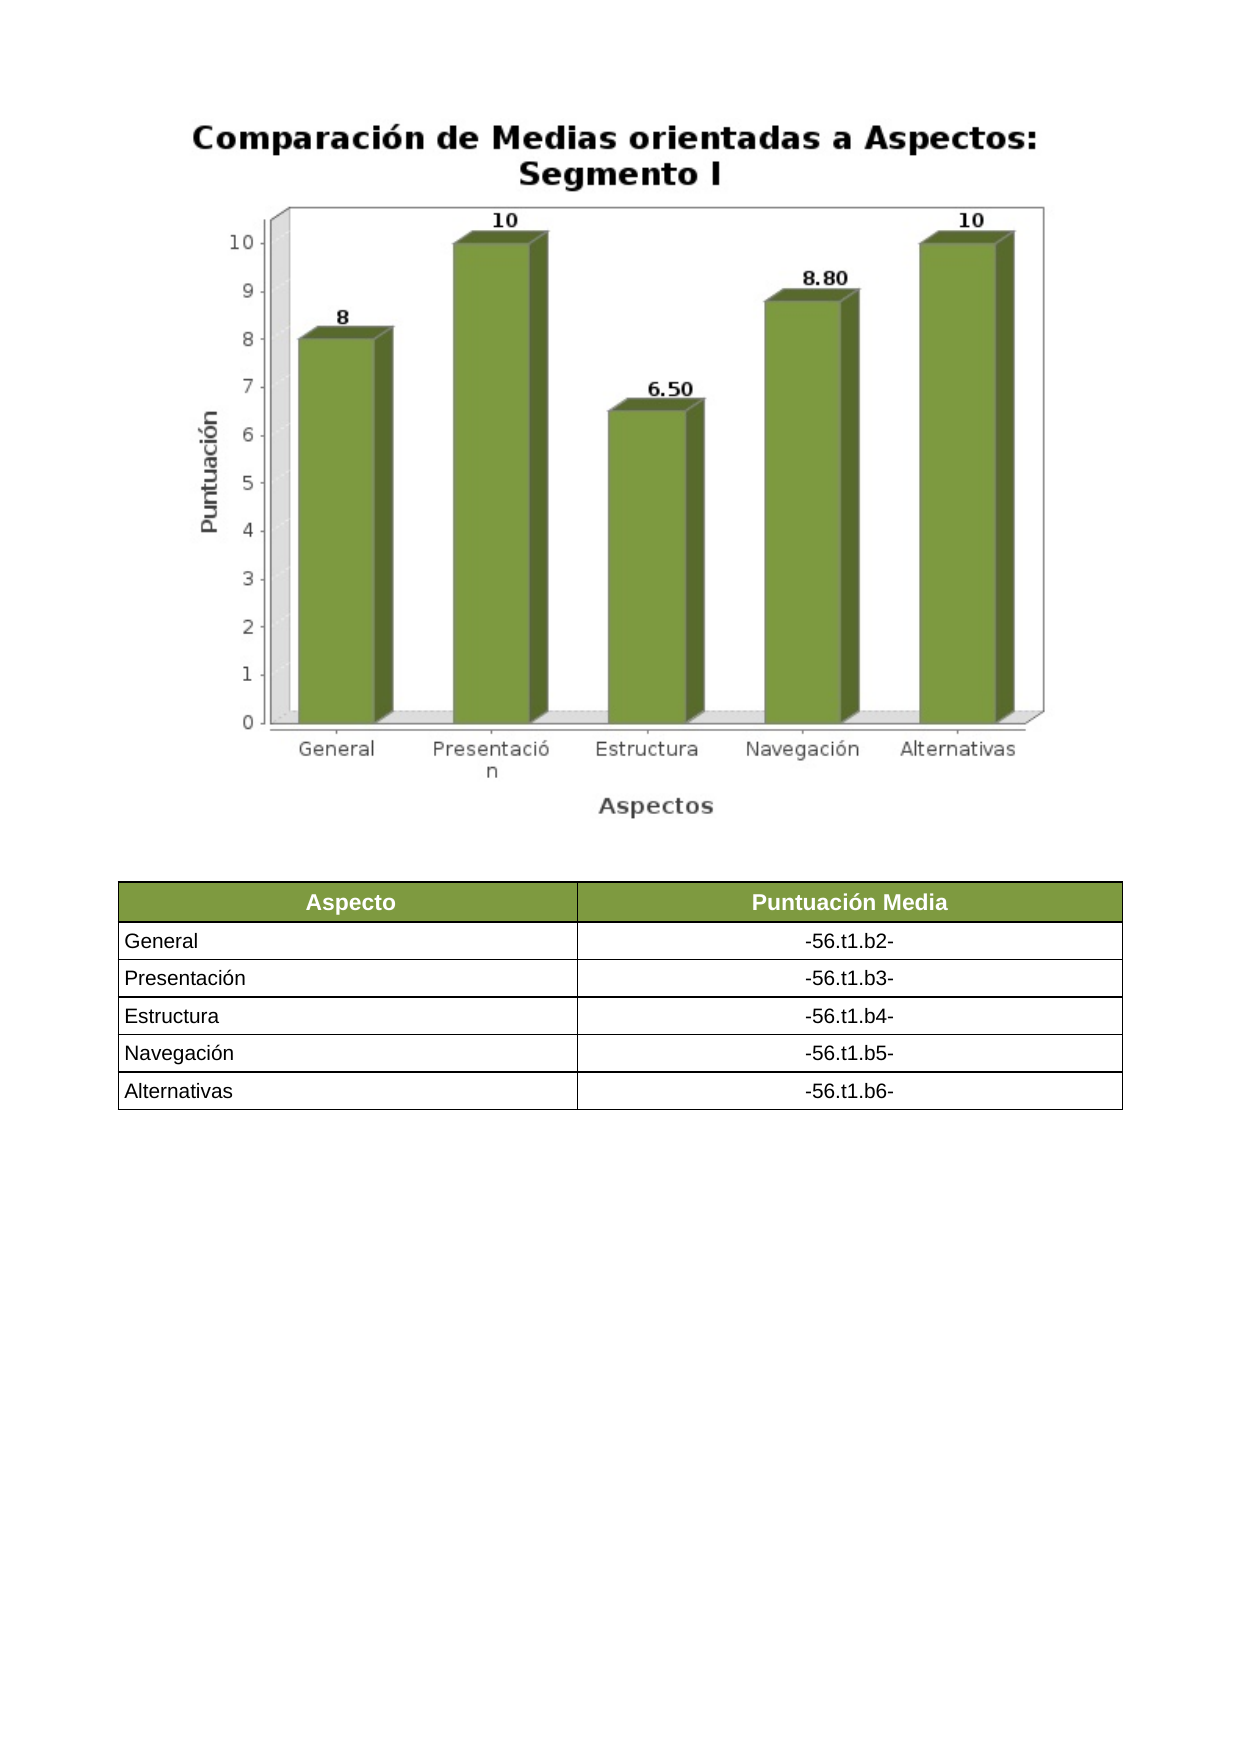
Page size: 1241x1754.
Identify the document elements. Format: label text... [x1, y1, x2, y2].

table_cell -56.t1.b2- [578, 923, 1122, 959]
table_cell General [119, 923, 577, 959]
table_cell -56.t1.b5- [578, 1035, 1122, 1071]
table_cell -56.t1.b3- [578, 960, 1122, 996]
picture [178, 118, 1062, 828]
table_cell -56.t1.b6- [578, 1073, 1122, 1109]
table_cell -56.t1.b4- [578, 998, 1122, 1034]
table_cell Navegación [119, 1035, 577, 1071]
table_header Aspecto [119, 883, 577, 921]
table_header Puntuación Media [578, 883, 1122, 921]
table_cell Presentación [119, 960, 577, 996]
table_cell Estructura [119, 998, 577, 1034]
table_cell Alternativas [119, 1073, 577, 1109]
